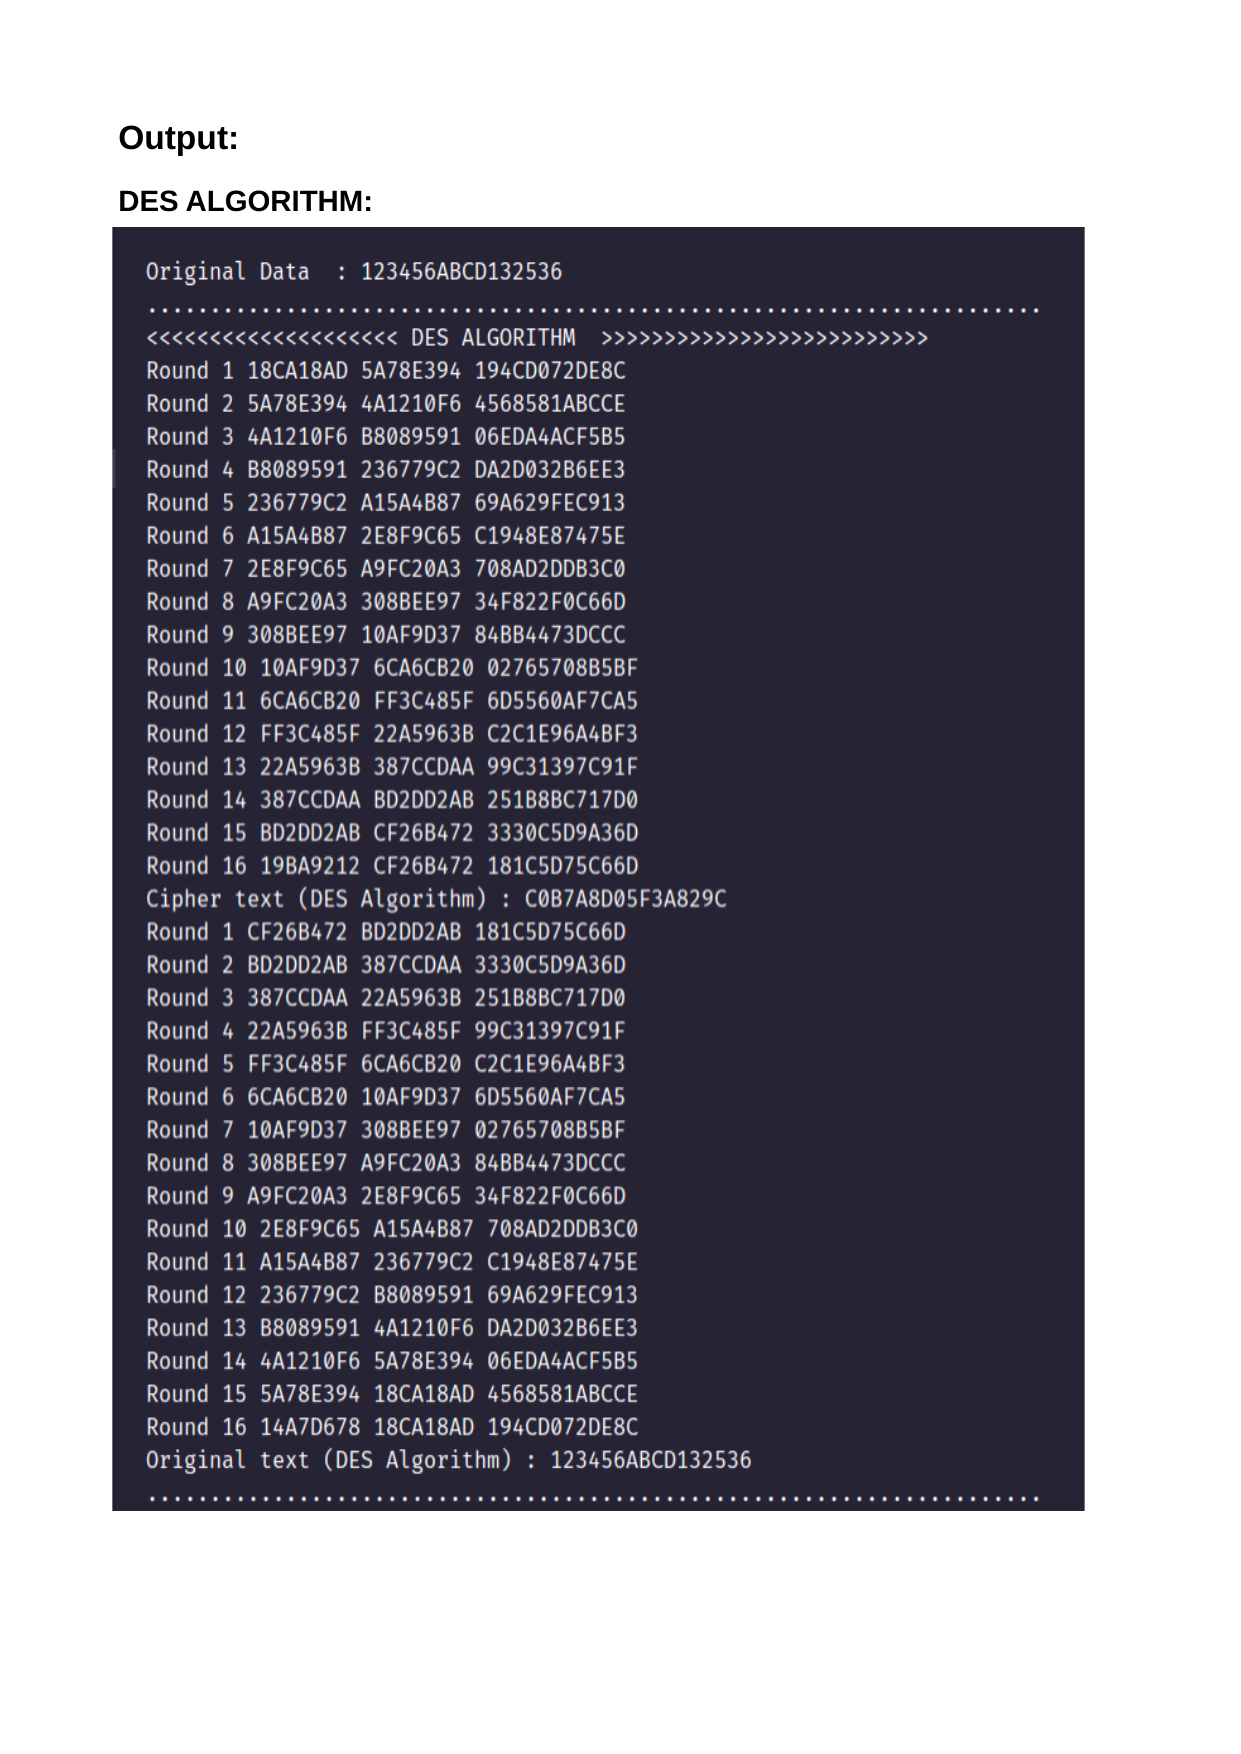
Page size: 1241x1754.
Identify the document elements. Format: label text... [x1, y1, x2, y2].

subtitle DES ALGORITHM: [118, 184, 1122, 218]
picture [112, 227, 752, 1511]
subtitle Output: [118, 118, 1122, 157]
